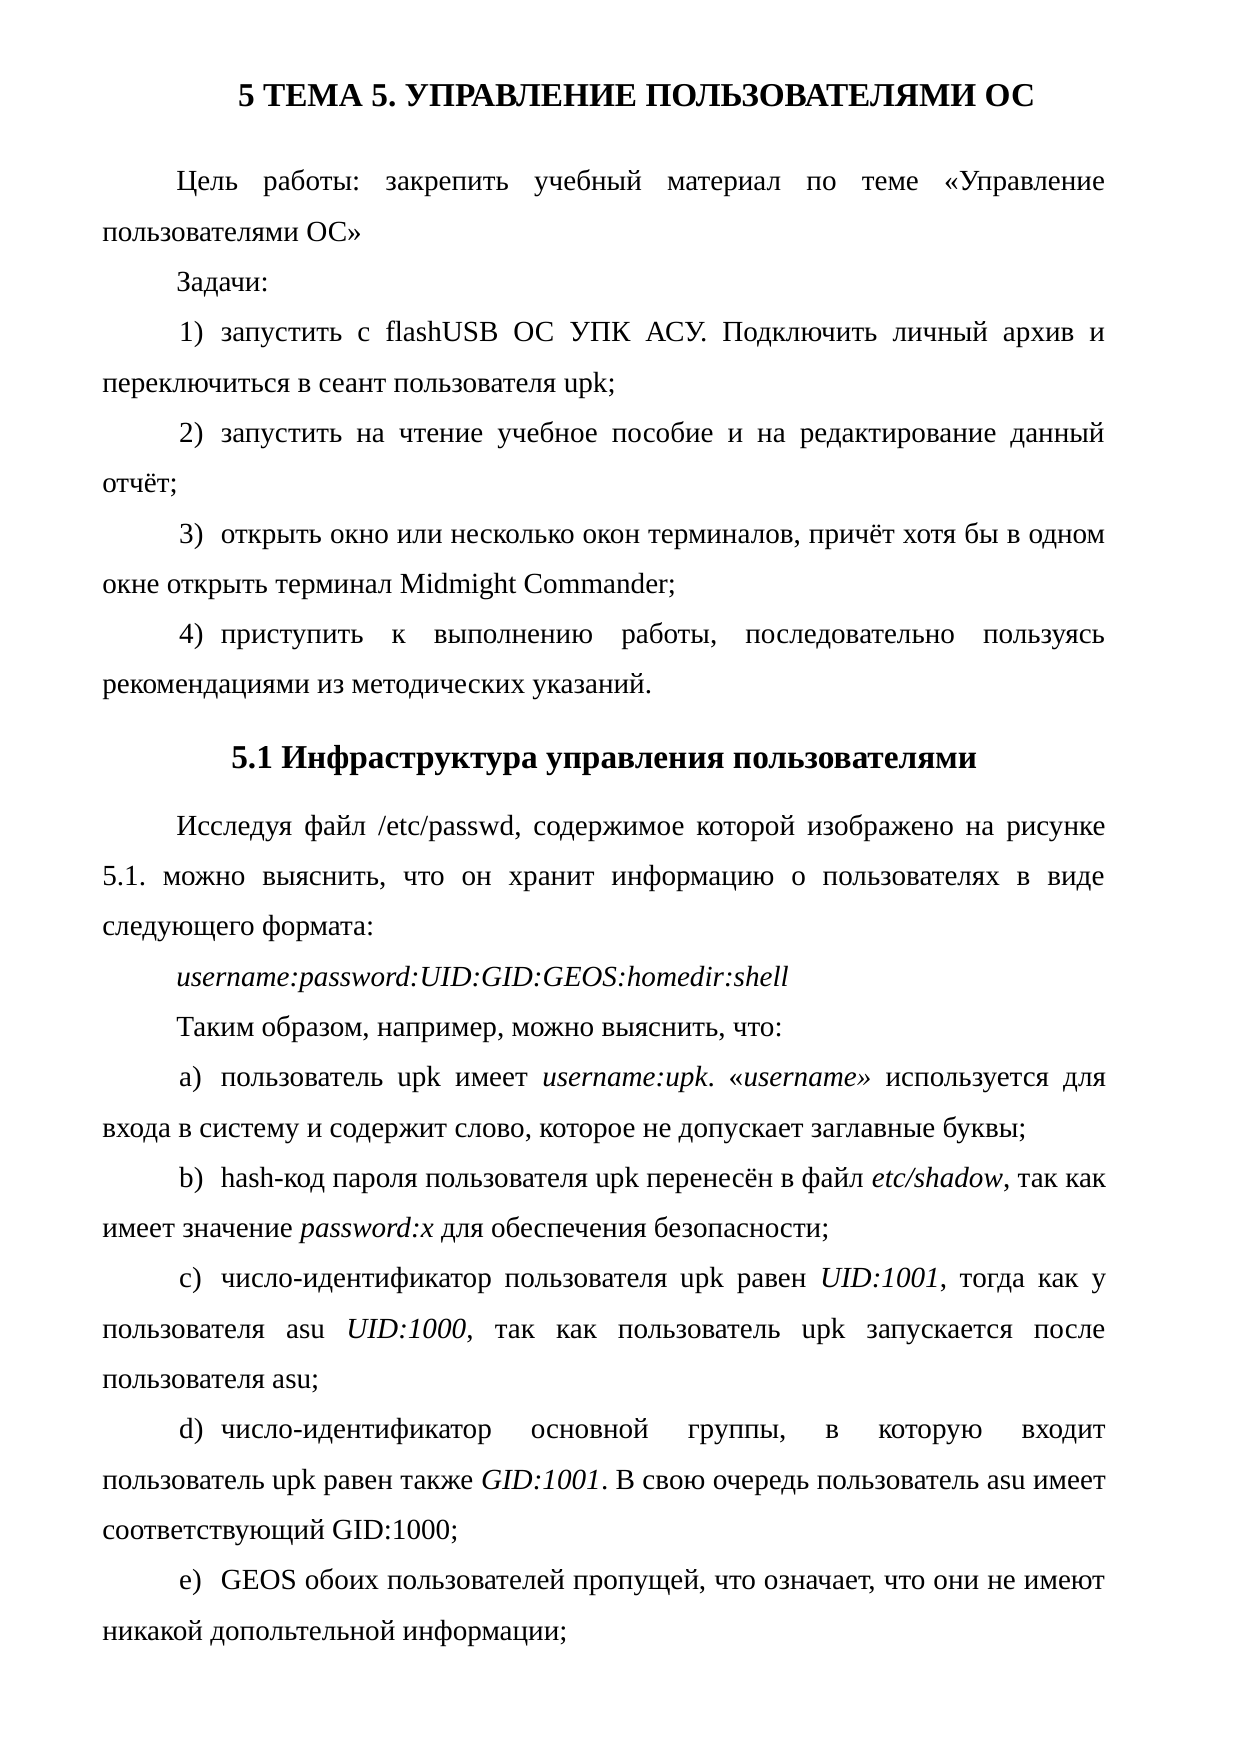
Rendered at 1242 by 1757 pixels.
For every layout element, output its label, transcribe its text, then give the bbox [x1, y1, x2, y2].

list GEOS обоих пользователей пропущей, что означает, что они не имеют никакой допольтельной информации; [102, 1562, 1106, 1646]
list число-идентификатор основной группы, в которую входит пользователь upk равен также GID:1001. В свою очередь пользователь asu имеет соответствующий GID:1000; [102, 1412, 1106, 1546]
list hash-код пароля пользователя upk перенесён в файл etc/shadow, так как имеет значение password:x для обеспечения безопасности; [102, 1160, 1106, 1244]
text Задачи: [102, 264, 1106, 298]
text Таким образом, например, можно выяснить, что: [102, 1009, 1106, 1043]
list запустить на чтение учебное пособие и на редактирование данный отчёт; [102, 415, 1106, 499]
list число-идентификатор пользователя upk равен UID:1001, тогда как у пользователя asu UID:1000, так как пользователь upk запускается после пользователя asu; [102, 1261, 1106, 1395]
text Исследуя файл /etc/passwd, содержимое которой изображено на рисунке 5.1. можно выяснить, что он хранит информацию о пользователях в виде следующего формата: [102, 808, 1106, 942]
subtitle 5 ТЕМА 5. УПРАВЛЕНИЕ ПОЛЬЗОВАТЕЛЯМИ ОС [102, 75, 1106, 113]
text Цель работы: закрепить учебный материал по теме «Управление пользователями ОС» [102, 163, 1106, 247]
text username:password:UID:GID:GEOS:homedir:shell [102, 959, 1106, 992]
list пользователь upk имеет username:upk. «username» используется для входа в систему и содержит слово, которое не допускает заглавные буквы; [102, 1059, 1106, 1143]
subtitle 5.1 Инфраструктура управления пользователями [102, 738, 1106, 776]
list открыть окно или несколько окон терминалов, причёт хотя бы в одном окне открыть терминал Midmight Commander; [102, 516, 1106, 599]
list приступить к выполнению работы, последовательно пользуясь рекомендациями из методических указаний. [102, 616, 1106, 700]
list запустить с flashUSB ОС УПК АСУ. Подключить личный архив и переключиться в сеант пользователя upk; [102, 314, 1106, 398]
